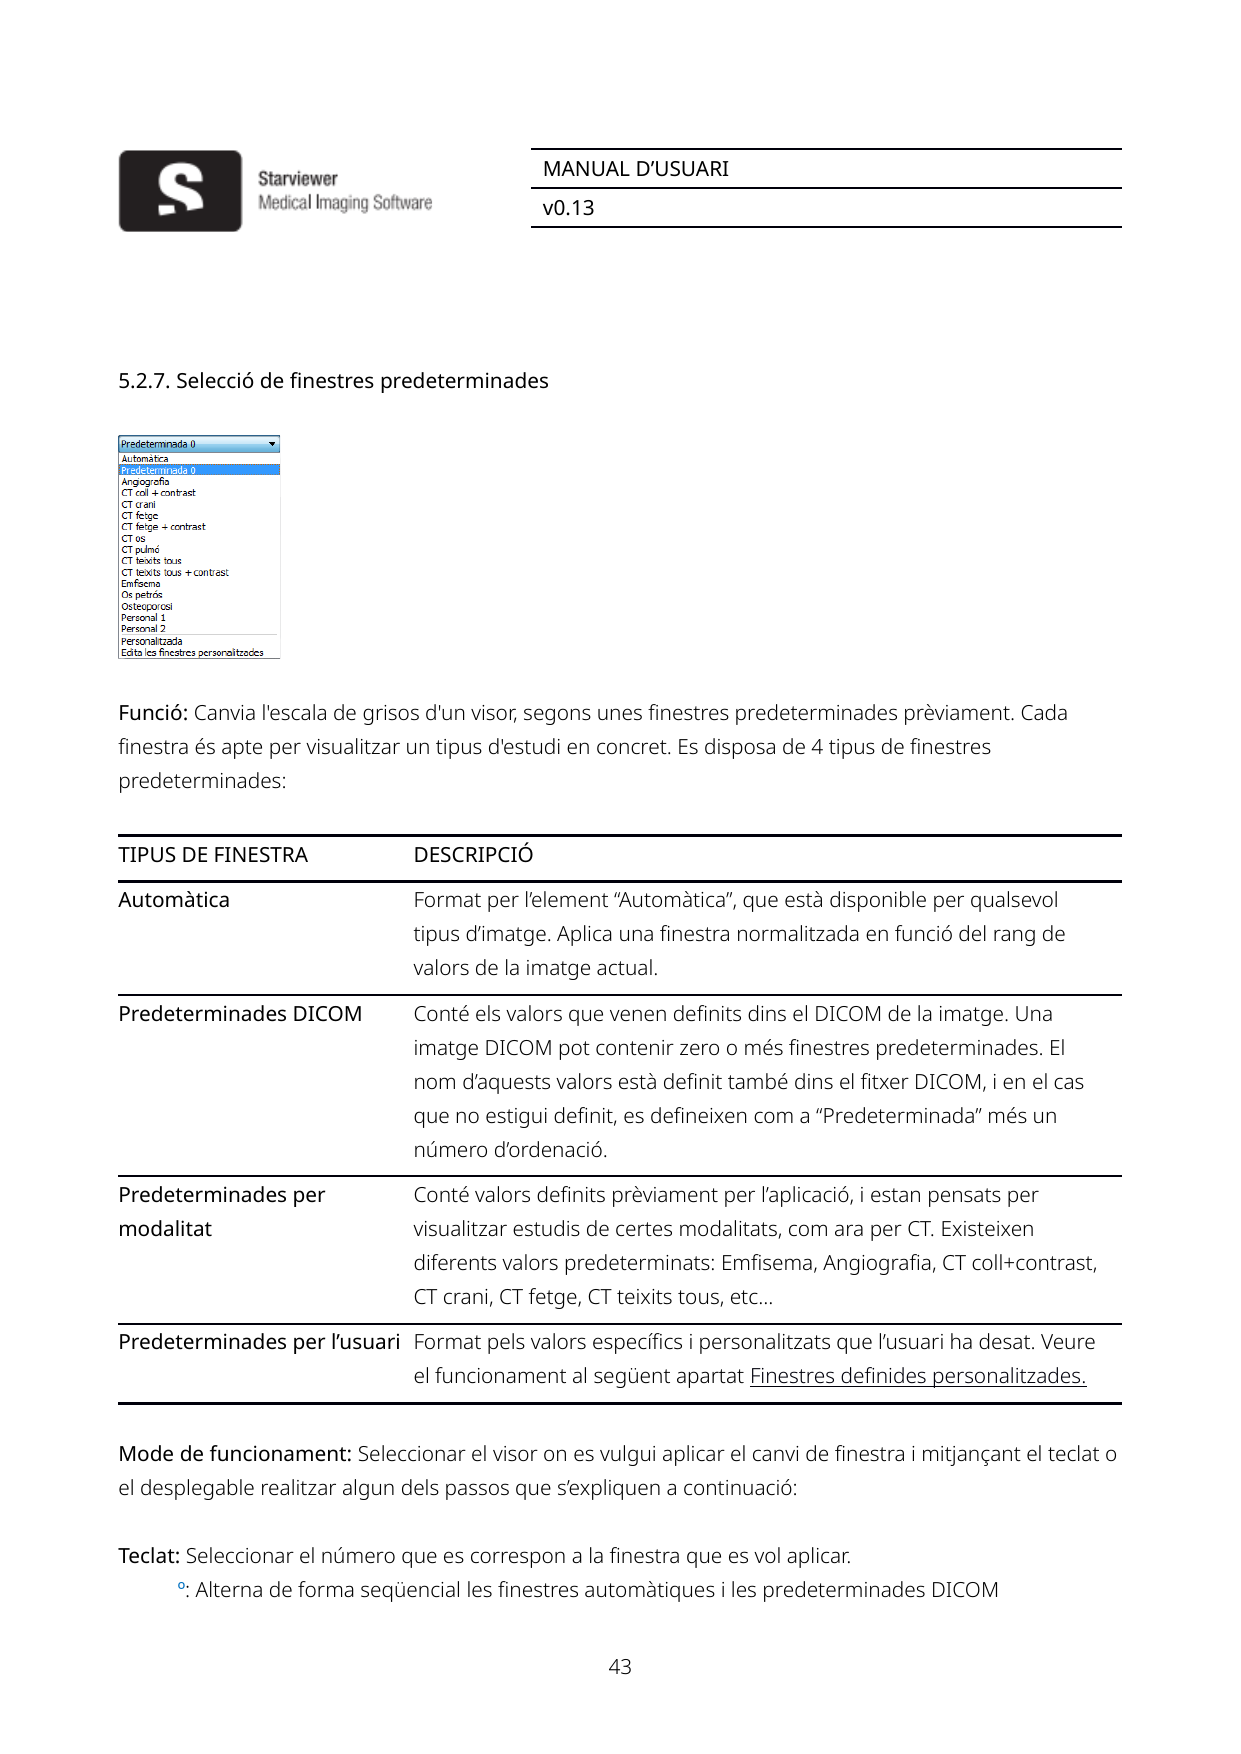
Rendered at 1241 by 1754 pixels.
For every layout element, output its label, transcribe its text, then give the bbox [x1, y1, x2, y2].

table_cell Format pels valors específics i personalitzats que l’usuari ha desat. Veure el funcionament al següent apartat Finestres definides personalitzades. [413, 1325, 1122, 1402]
text Funció: Canvia l'escala de grisos d'un visor, segons unes finestres predeterminades prèviament. Cada finestra és apte per visualitzar un tipus d'estudi en concret. Es disposa de 4 tipus de finestres predeterminades: [118, 698, 1122, 794]
subtitle Selecció de finestres predeterminades [118, 366, 1122, 395]
table_cell Conté els valors que venen definits dins el DICOM de la imatge. Una imatge DICOM pot contenir zero o més finestres predeterminades. El nom d’aquests valors està definit també dins el fitxer DICOM, i en el cas que no estigui definit, es defineixen com a “Predeterminada” més un número d’ordenació. [413, 996, 1122, 1175]
table_cell Automàtica [118, 883, 413, 994]
table_cell Predeterminades DICOM [118, 996, 413, 1175]
text Mode de funcionament: Seleccionar el visor on es vulgui aplicar el canvi de finestra i mitjançant el teclat o el desplegable realitzar algun dels passos que s’expliquen a continuació: [118, 1439, 1122, 1501]
table_header TIPUS DE FINESTRA [118, 837, 413, 880]
text Teclat: Seleccionar el número que es correspon a la finestra que es vol aplicar. [118, 1541, 1122, 1569]
table_cell Format per l’element “Automàtica”, que està disponible per qualsevol tipus d’imatge. Aplica una finestra normalitzada en funció del rang de valors de la imatge actual. [413, 883, 1122, 994]
table_header DESCRIPCIÓ [413, 837, 1122, 880]
table_cell Predeterminades per l’usuari [118, 1325, 413, 1402]
text º: Alterna de forma seqüencial les finestres automàtiques i les predeterminades DICOM [177, 1575, 1122, 1604]
table_cell Predeterminades per modalitat [118, 1177, 413, 1322]
picture [118, 434, 281, 659]
table_cell Conté valors definits prèviament per l’aplicació, i estan pensats per visualitzar estudis de certes modalitats, com ara per CT. Existeixen diferents valors predeterminats: Emfisema, Angiografia, CT coll+contrast, CT crani, CT fetge, CT teixits tous, etc... [413, 1177, 1122, 1322]
